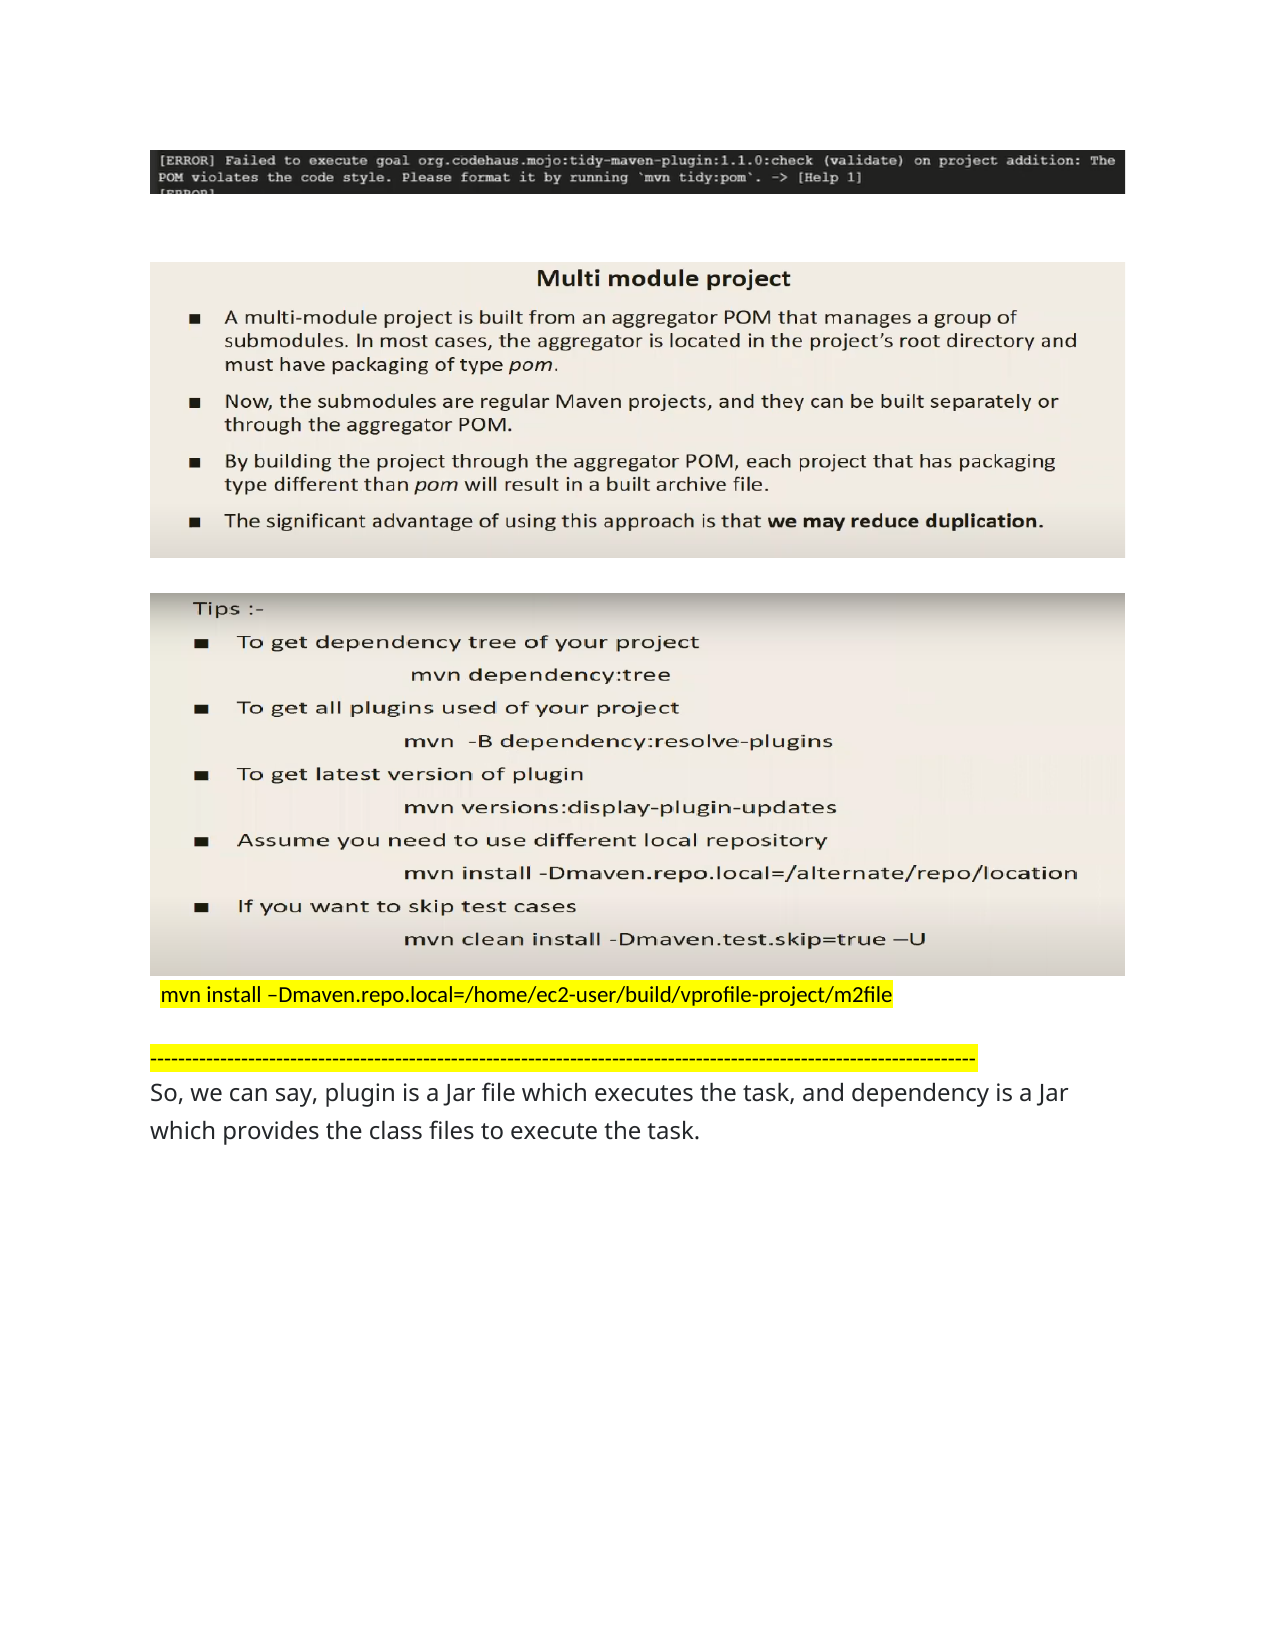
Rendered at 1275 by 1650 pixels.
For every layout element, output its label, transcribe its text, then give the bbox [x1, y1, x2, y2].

text So, we can say, plugin is a Jar file which executes the task, and dependency is a Jar which provides the class files to execute the task. [150, 1076, 1125, 1146]
text ---------------------------------------------------------------------------------------------------------------------- [150, 1044, 1125, 1072]
text mvn install –Dmaven.repo.local=/home/ec2-user/build/vprofile-project/m2file [150, 980, 1125, 1008]
